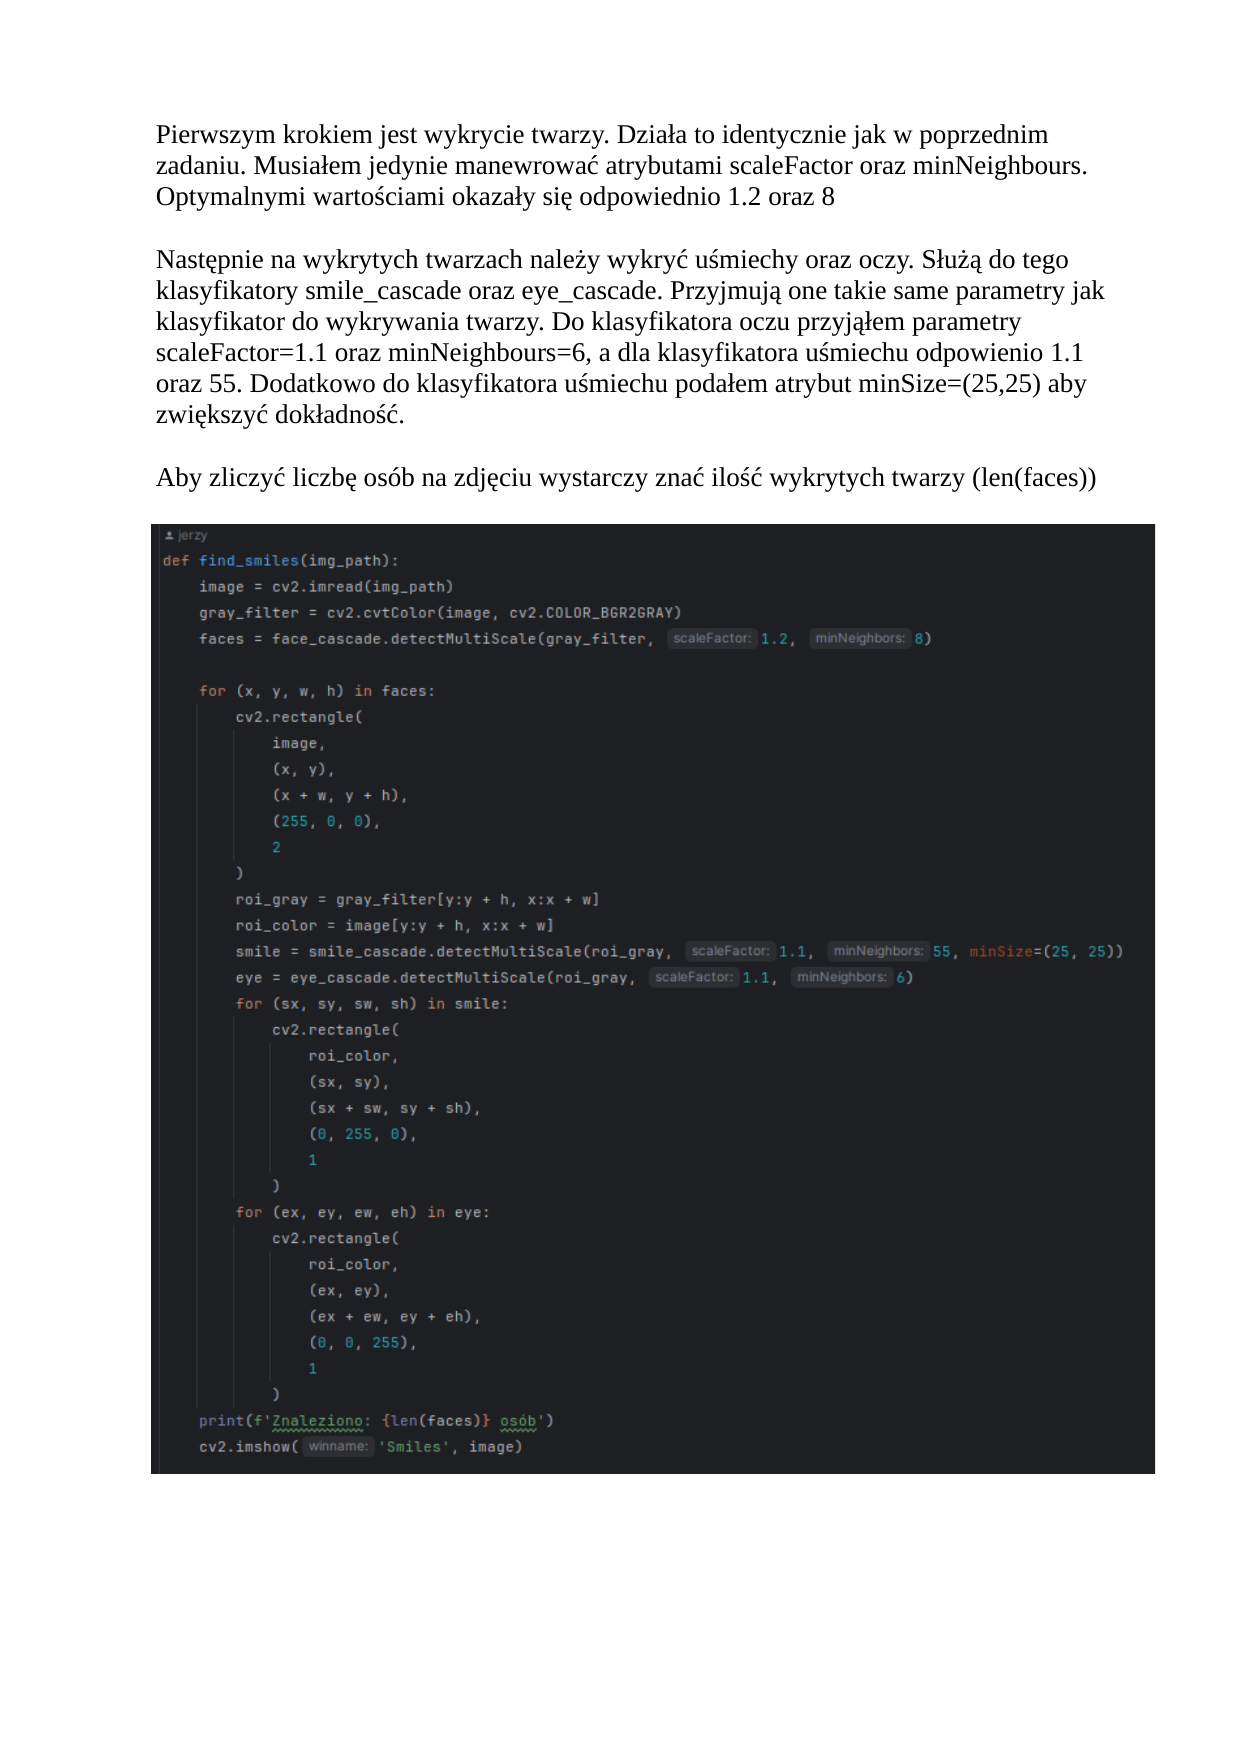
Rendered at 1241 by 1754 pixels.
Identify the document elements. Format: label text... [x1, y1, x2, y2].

list Pierwszym krokiem jest wykrycie twarzy. Działa to identycznie jak w poprzednim zadaniu. Musiałem jedynie manewrować atrybutami scaleFactor oraz minNeighbours. Optymalnymi wartościami okazały się odpowiednio 1.2 oraz 8 Następnie na wykrytych twarzach należy wykryć uśmiechy oraz oczy. Służą do tego klasyfikatory smile_cascade oraz eye_cascade. Przyjmują one takie same parametry jak klasyfikator do wykrywania twarzy. Do klasyfikatora oczu przyjąłem parametry scaleFactor=1.1 oraz minNeighbours=6, a dla klasyfikatora uśmiechu odpowienio 1.1 oraz 55. Dodatkowo do klasyfikatora uśmiechu podałem atrybut minSize=(25,25) aby zwiększyć dokładność. Aby zliczyć liczbę osób na zdjęciu wystarczy znać ilość wykrytych twarzy (len(faces)) [118, 118, 1122, 1567]
picture [151, 524, 1155, 1474]
